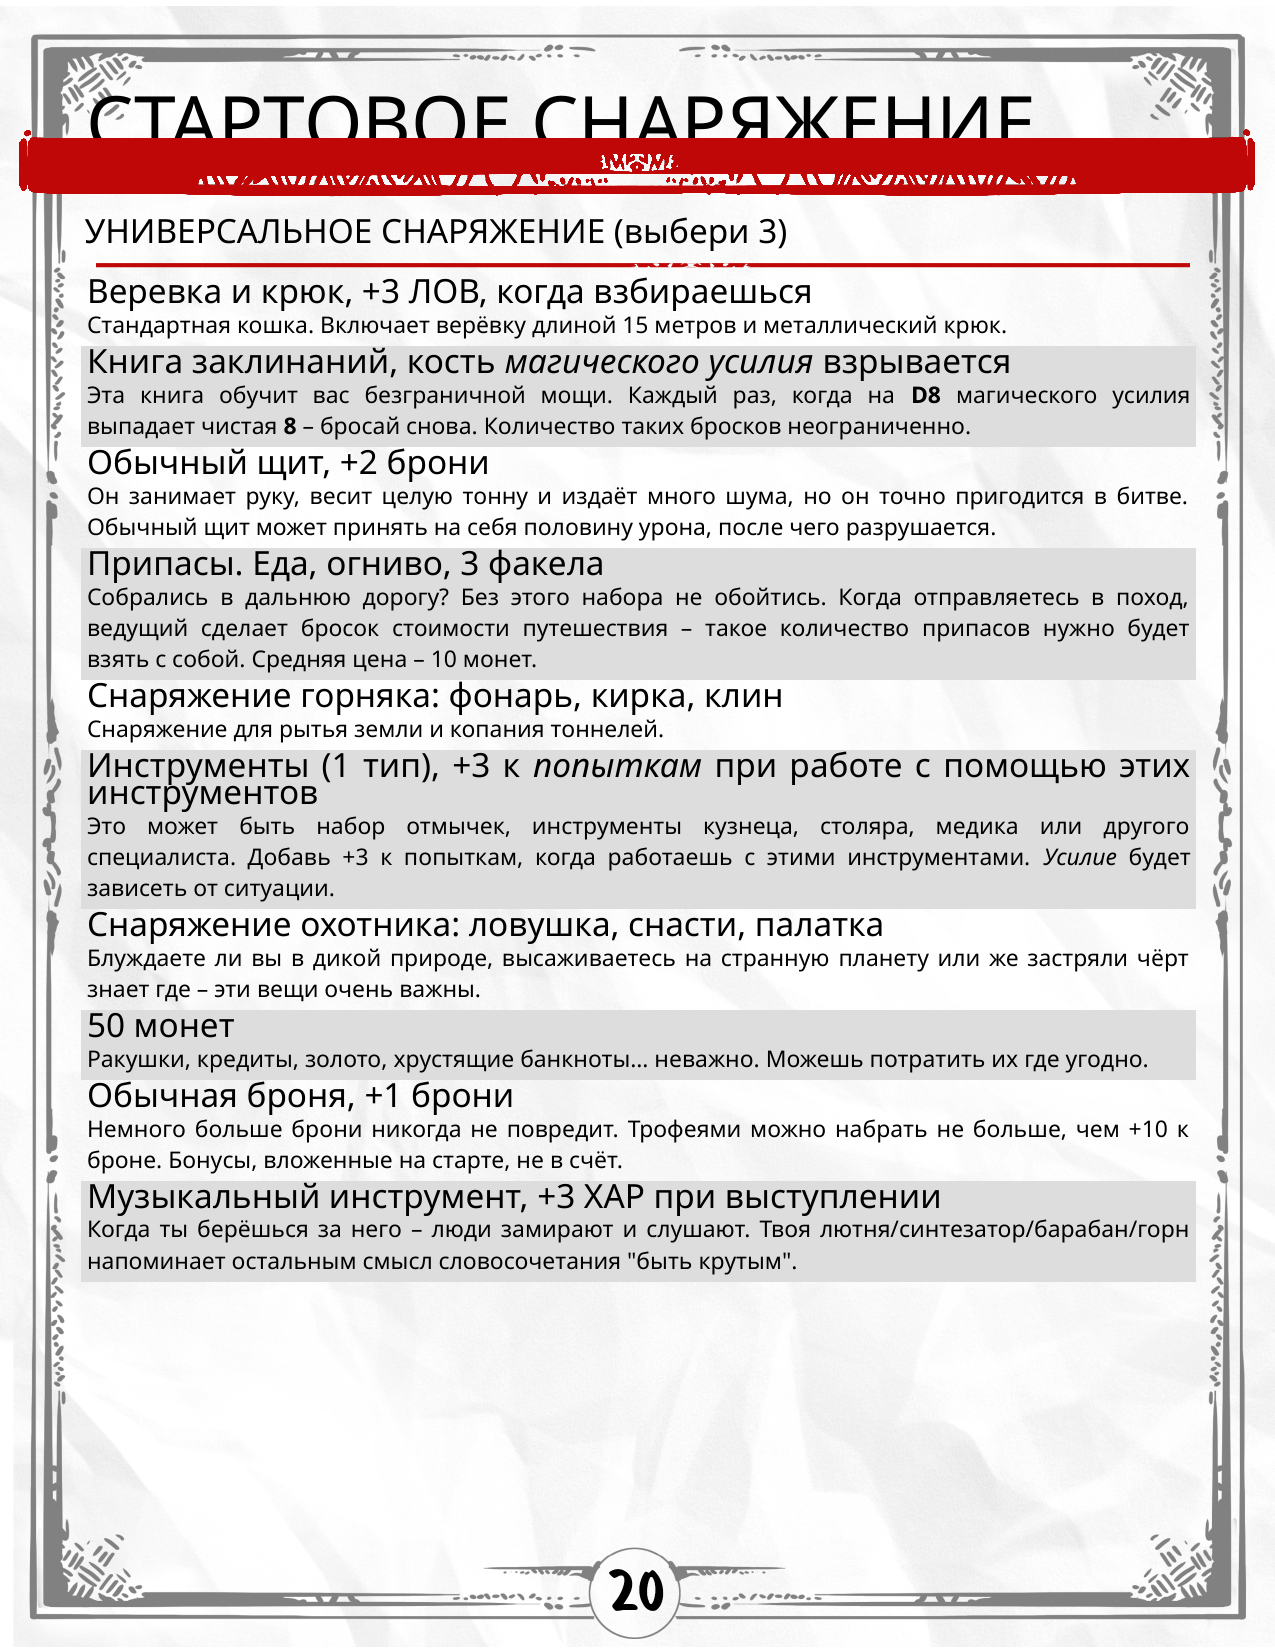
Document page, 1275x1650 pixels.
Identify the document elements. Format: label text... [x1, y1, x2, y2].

table_cell Снаряжение горняка: фонарь, кирка, клин Снаряжение для рытья земли и копания тоннелей. [81, 680, 1196, 750]
table_cell Снаряжение охотника: ловушка, снасти, палатка Блуждаете ли вы в дикой природе, высаживаетесь на странную планету или же застряли чёрт знает где – эти вещи очень важны. [81, 909, 1196, 1010]
picture [0, 6, 1275, 1647]
table_cell 50 монет Ракушки, кредиты, золото, хрустящие банкноты… неважно. Можешь потратить их где угодно. [81, 1010, 1196, 1080]
table_cell Обычный щит, +2 брони Он занимает руку, весит целую тонну и издаёт много шума, но он точно пригодится в битве. Обычный щит может принять на себя половину урона, после чего разрушается. [81, 447, 1196, 548]
table_cell Веревка и крюк, +3 ЛОВ, когда взбираешься Стандартная кошка. Включает верёвку длиной 15 метров и металлический крюк. [81, 277, 1196, 346]
table_cell Книга заклинаний, кость магического усилия взрывается Эта книга обучит вас безграничной мощи. Каждый раз, когда на D8 магического усилия выпадает чистая 8 – бросай снова. Количество таких бросков неограниченно. [81, 346, 1196, 447]
table_cell Обычная броня, +1 брони Немного больше брони никогда не повредит. Трофеями можно набрать не больше, чем +10 к броне. Бонусы, вложенные на старте, не в счёт. [81, 1080, 1196, 1181]
table_cell Инструменты (1 тип), +3 к попыткам при работе с помощью этих инструментов Это может быть набор отмычек, инструменты кузнеца, столяра, медика или другого специалиста. Добавь +3 к попыткам, когда работаешь с этими инструментами. Усилие будет зависеть от ситуации. [81, 750, 1196, 909]
table_cell Припасы. Еда, огниво, 3 факела Собрались в дальнюю дорогу? Без этого набора не обойтись. Когда отправляетесь в поход, ведущий сделает бросок стоимости путешествия – такое количество припасов нужно будет взять с собой. Средняя цена – 10 монет. [81, 548, 1196, 680]
subtitle УНИВЕРСАЛЬНОЕ СНАРЯЖЕНИЕ (выбери 3) [84, 203, 1275, 253]
table_cell Музыкальный инструмент, +3 ХАР при выступлении Когда ты берёшься за него – люди замирают и слушают. Твоя лютня/синтезатор/барабан/горн напоминает остальным смысл словосочетания "быть крутым". [81, 1181, 1196, 1282]
table_header [81, 253, 1196, 277]
